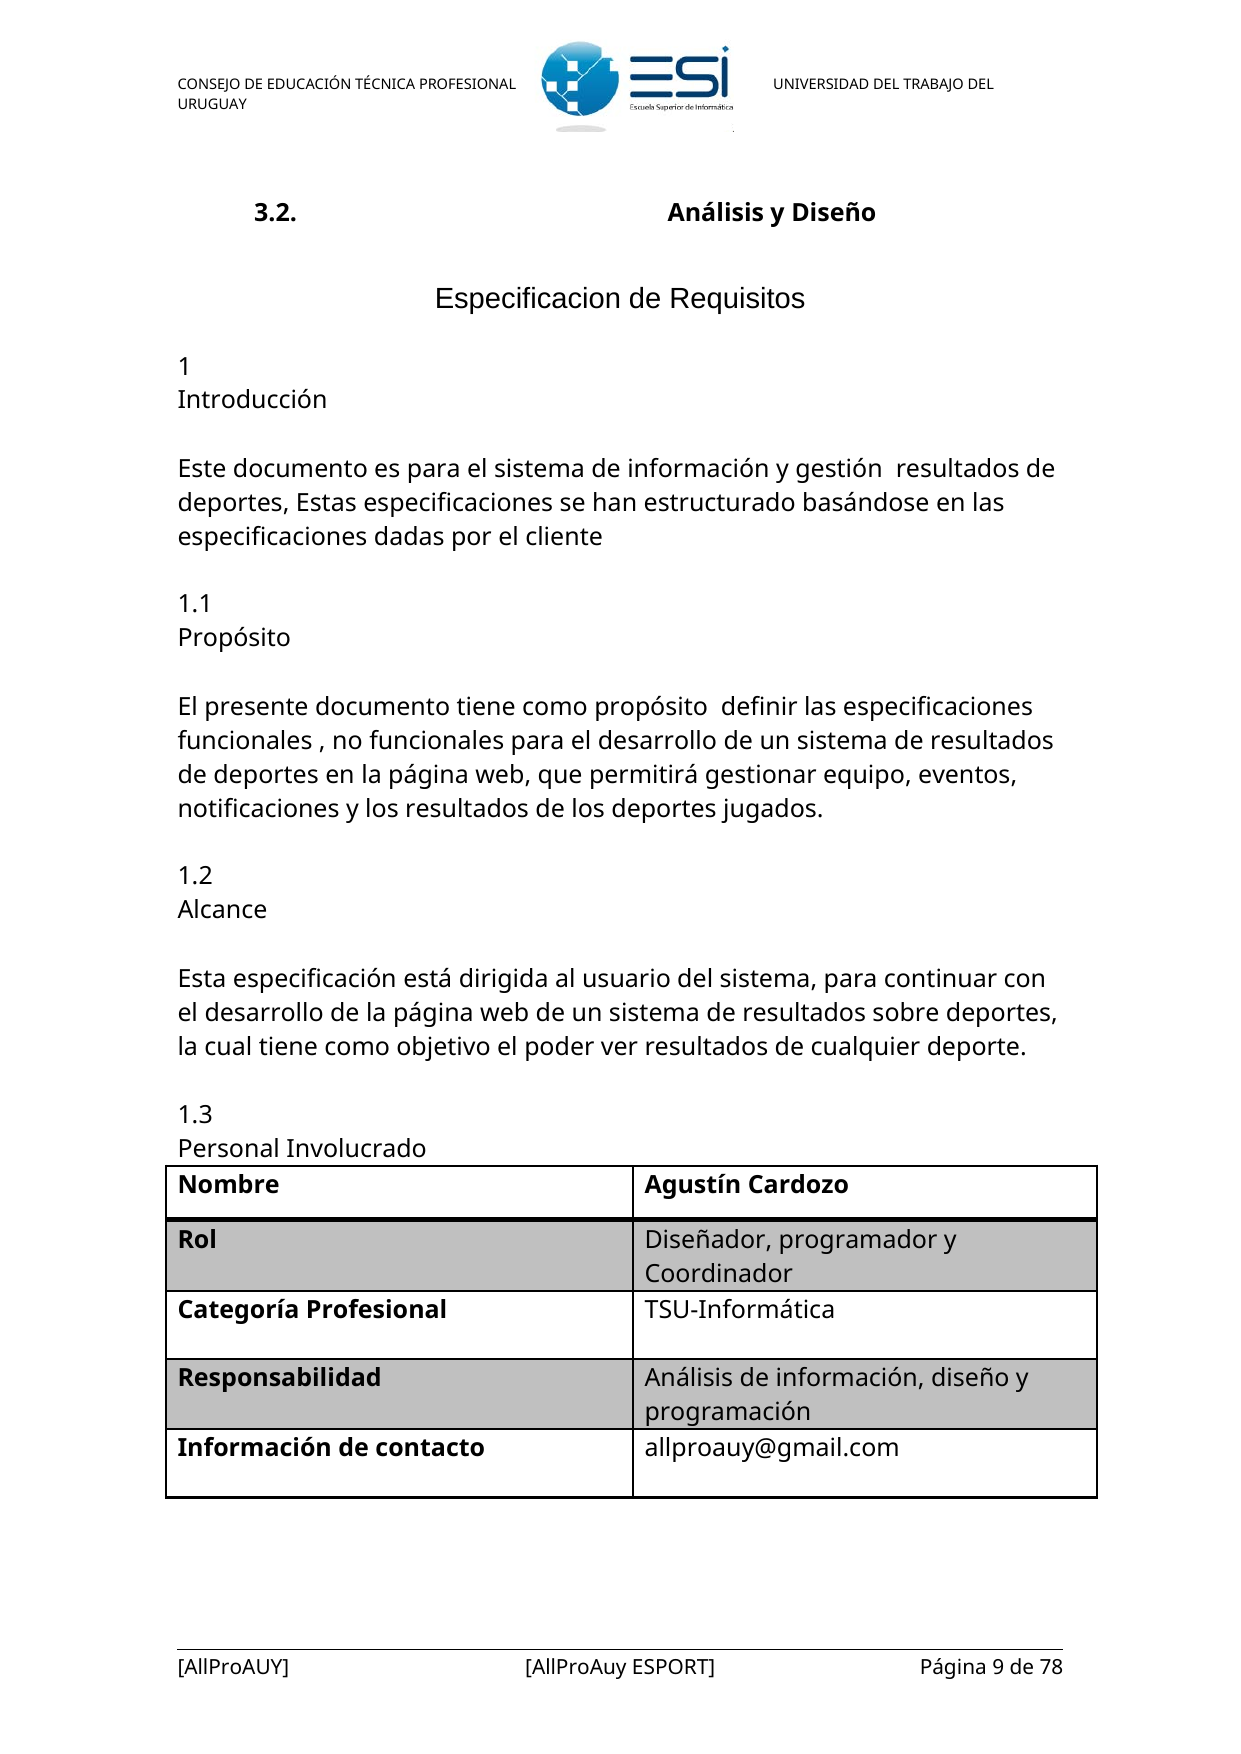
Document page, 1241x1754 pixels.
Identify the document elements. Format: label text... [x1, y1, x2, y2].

picture [534, 39, 734, 132]
table_cell Rol [167, 1222, 632, 1290]
text Este documento es para el sistema de información y gestión resultados de deportes, Estas especificaciones se han estructurado basándose en las especificaciones dadas por el cliente [177, 450, 1063, 552]
text Introducción [177, 382, 1063, 416]
text El presente documento tiene como propósito definir las especificaciones funcionales , no funcionales para el desarrollo de un sistema de resultados de deportes en la página web, que permitirá gestionar equipo, eventos, notificaciones y los resultados de los deportes jugados. [177, 688, 1063, 824]
table_cell TSU-Informática [634, 1292, 1096, 1357]
table_header Nombre [167, 1167, 632, 1217]
table_cell allproauy@gmail.com [634, 1430, 1096, 1496]
table_cell Información de contacto [167, 1430, 632, 1496]
text Personal Involucrado [177, 1131, 1063, 1164]
table_cell Diseñador, programador y Coordinador [634, 1222, 1096, 1290]
text Especificacion de Requisitos [177, 281, 1063, 314]
table_cell Responsabilidad [167, 1360, 632, 1428]
text 1 [177, 348, 1063, 382]
table_header Agustín Cardozo [634, 1167, 1096, 1217]
text 1.3 [177, 1096, 1063, 1131]
subtitle Análisis y Diseño [254, 194, 1063, 228]
text Propósito [177, 620, 1063, 654]
text Alcance [177, 892, 1063, 926]
text Esta especificación está dirigida al usuario del sistema, para continuar con el desarrollo de la página web de un sistema de resultados sobre deportes, la cual tiene como objetivo el poder ver resultados de cualquier deporte. [177, 960, 1063, 1062]
table_cell Categoría Profesional [167, 1292, 632, 1357]
table_cell Análisis de información, diseño y programación [634, 1360, 1096, 1428]
text 1.2 [177, 858, 1063, 892]
text 1.1 [177, 586, 1063, 620]
